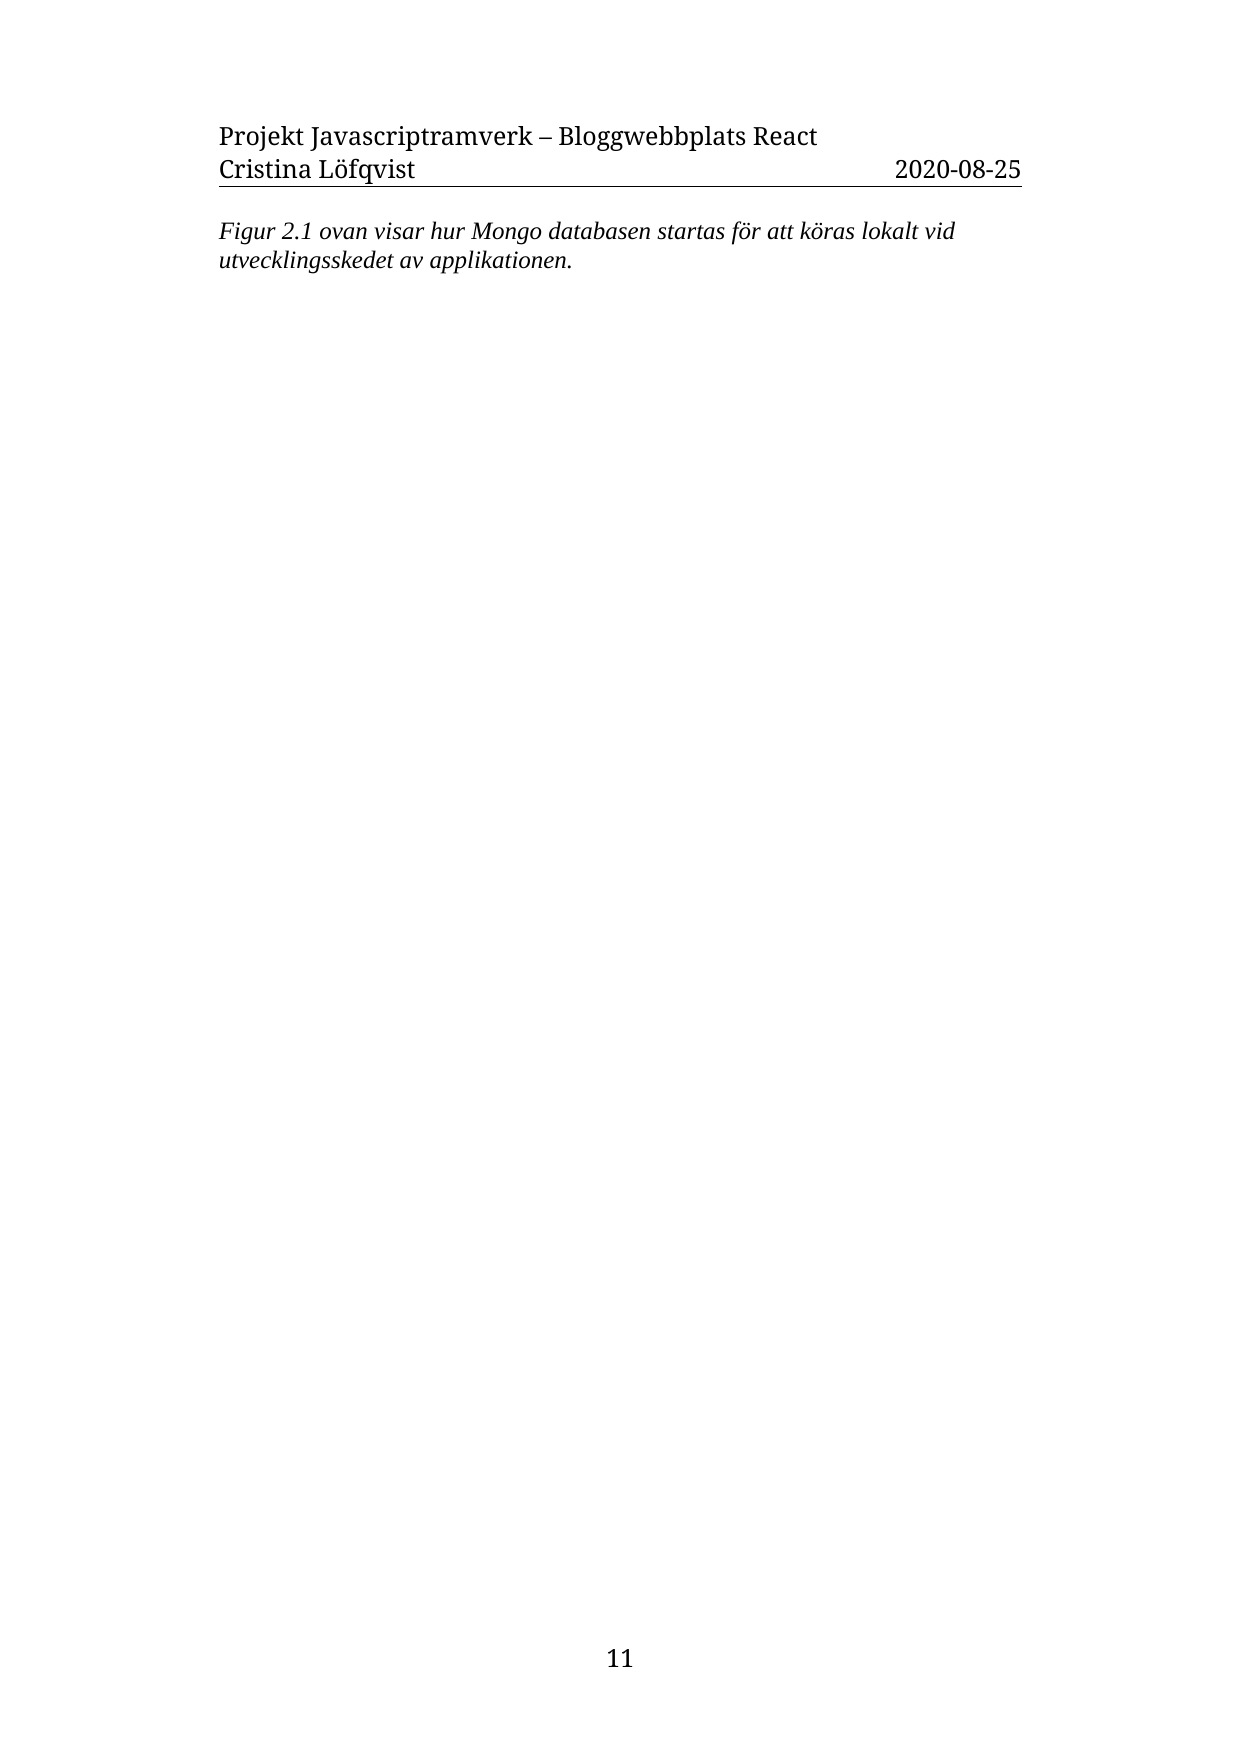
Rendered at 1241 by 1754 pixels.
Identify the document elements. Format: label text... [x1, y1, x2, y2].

text Figur 2.1 ovan visar hur Mongo databasen startas för att köras lokalt vid utvecklingsskedet av applikationen. [218, 216, 1022, 273]
